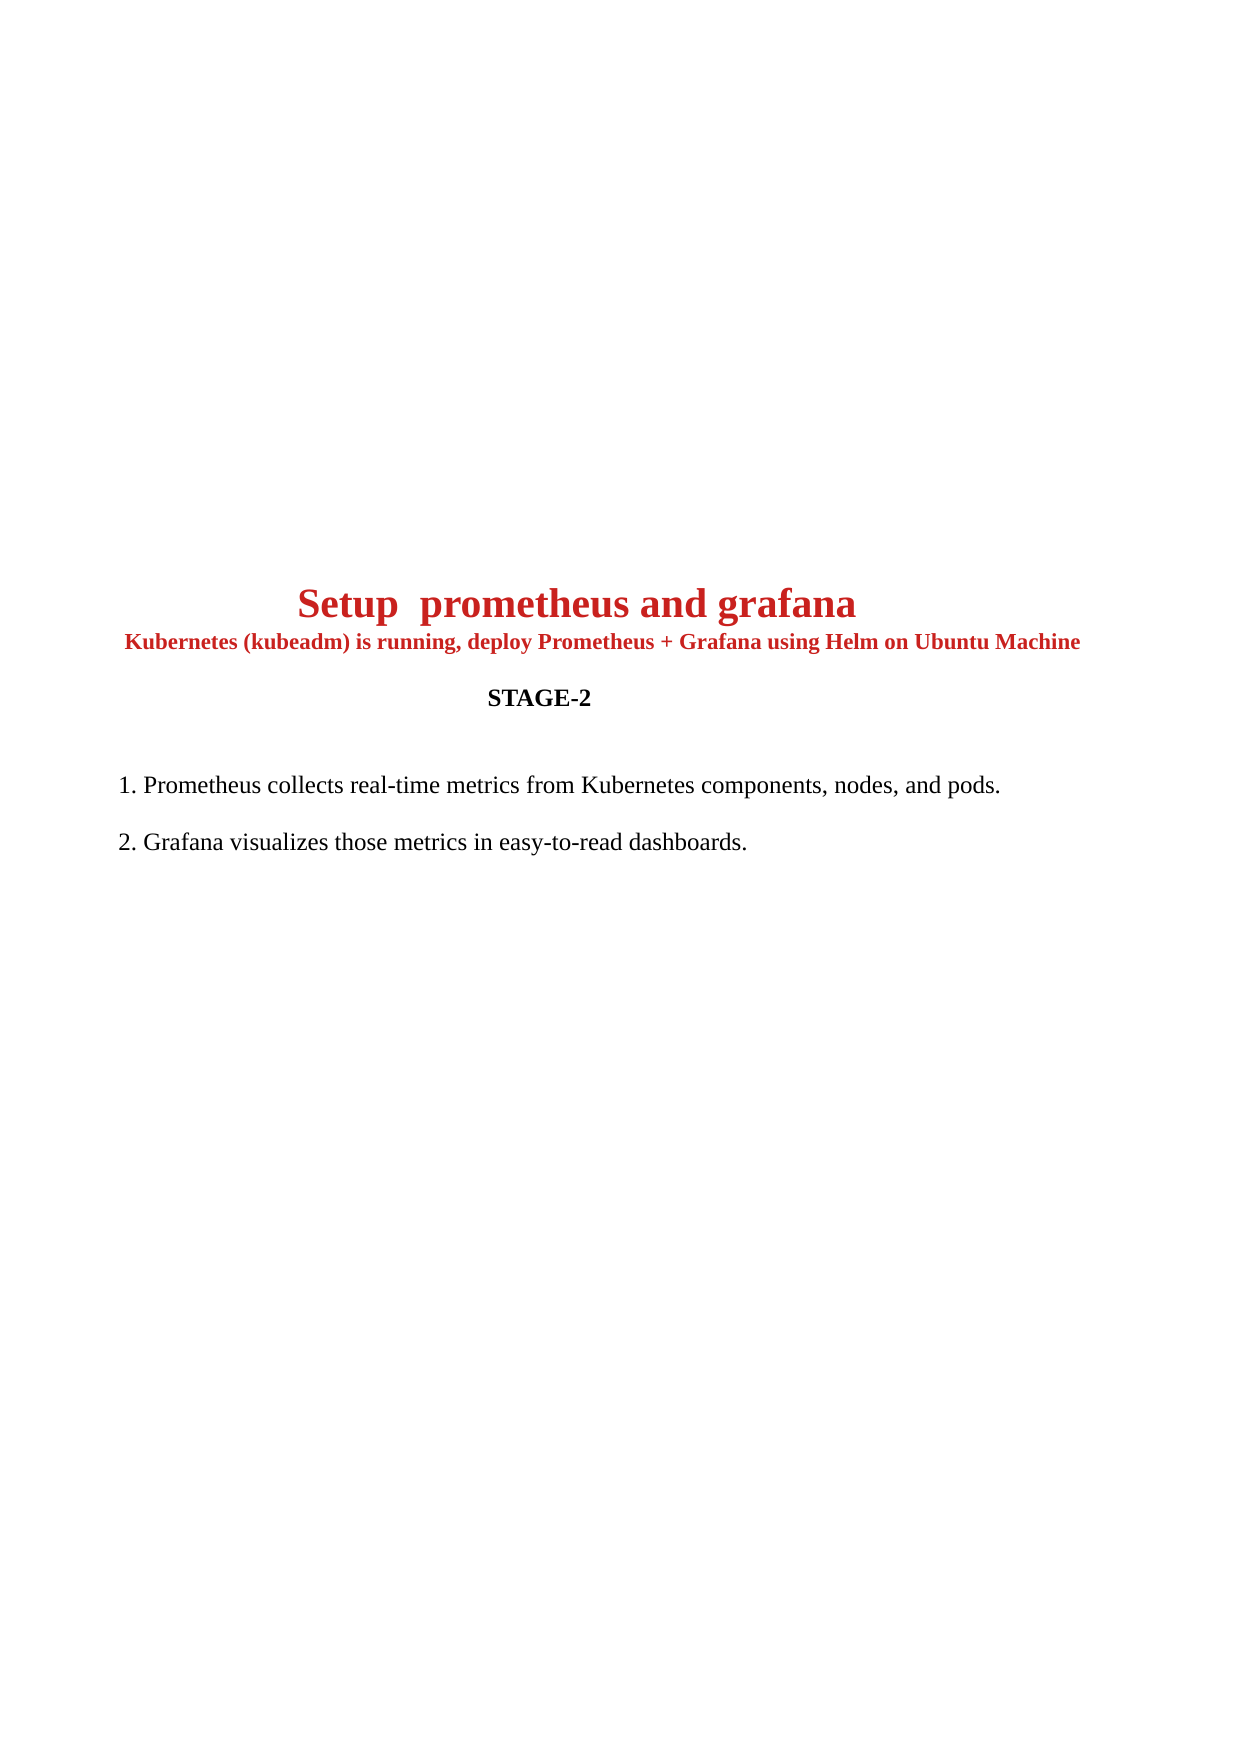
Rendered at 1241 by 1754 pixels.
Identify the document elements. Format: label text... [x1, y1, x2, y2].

text 1. Prometheus collects real-time metrics from Kubernetes components, nodes, and pods. [118, 770, 1122, 798]
text Setup prometheus and grafana [118, 578, 1122, 626]
text STAGE-2 [118, 683, 1122, 712]
text Kubernetes (kubeadm) is running, deploy Prometheus + Grafana using Helm on Ubuntu Machine [118, 626, 1122, 655]
text 2. Grafana visualizes those metrics in easy-to-read dashboards. [118, 827, 1122, 856]
